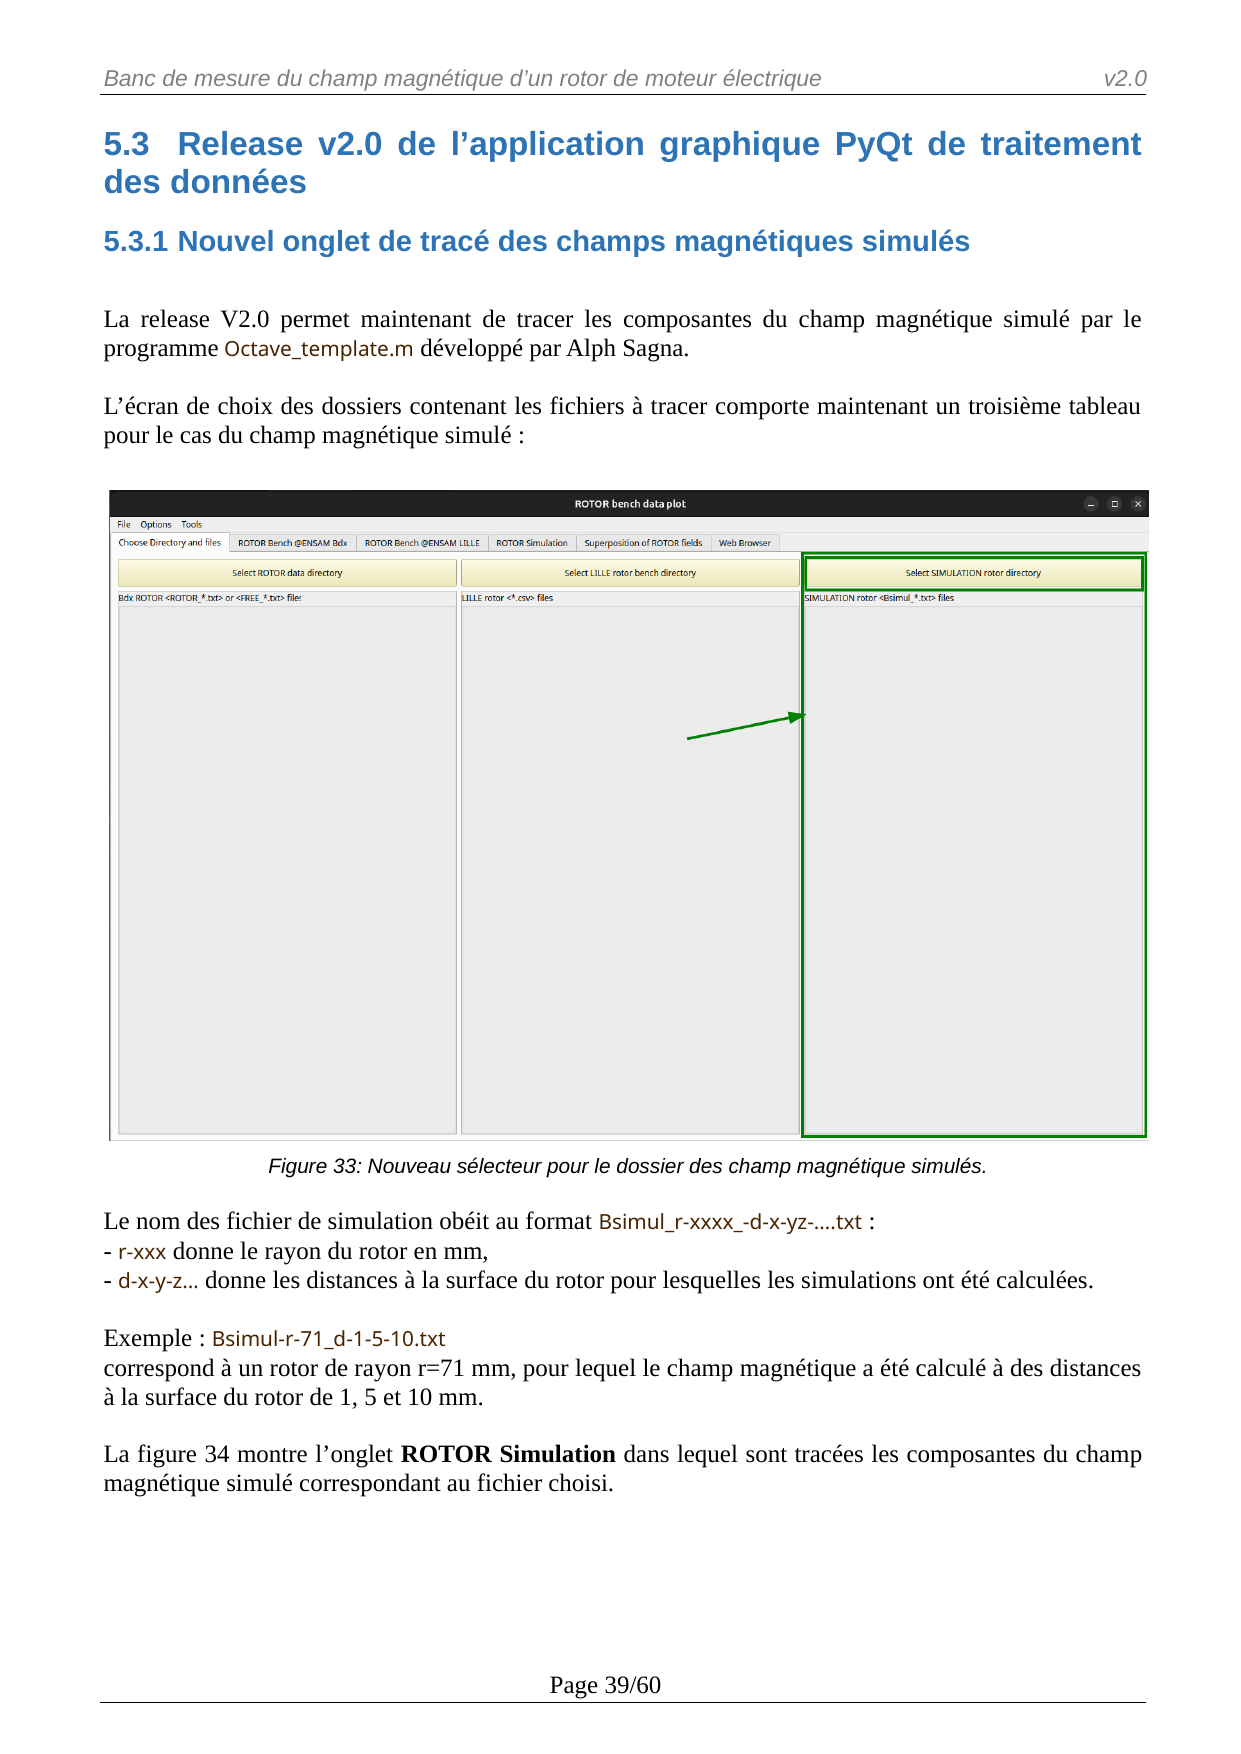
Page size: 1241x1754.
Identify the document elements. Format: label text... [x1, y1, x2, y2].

text Le nom des fichier de simulation obéit au format Bsimul_r-xxxx_-d-x-yz-….txt : [103, 1206, 1143, 1236]
text - d-x-y-z… donne les distances à la surface du rotor pour lesquelles les simulations ont été calculées. [103, 1265, 1143, 1295]
text correspond à un rotor de rayon r=71 mm, pour lequel le champ magnétique a été calculé à des distances à la surface du rotor de 1, 5 et 10 mm. [103, 1353, 1143, 1410]
subtitle Release v2.0 de l’application graphique PyQt de traitement des données [103, 124, 1143, 201]
text L’écran de choix des dossiers contenant les fichiers à tracer comporte maintenant un troisième tableau pour le cas du champ magnétique simulé : [103, 391, 1143, 449]
text Exemple : Bsimul-r-71_d-1-5-10.txt [103, 1323, 1143, 1353]
text La release V2.0 permet maintenant de tracer les composantes du champ magnétique simulé par le programme Octave_template.m développé par Alph Sagna. [103, 304, 1143, 362]
subtitle Nouvel onglet de tracé des champs magnétiques simulés [103, 224, 1143, 258]
picture [109, 490, 1149, 1141]
text - r-xxx donne le rayon du rotor en mm, [103, 1236, 1143, 1265]
text Figure 33: Nouveau sélecteur pour le dossier des champ magnétique simulés. [103, 490, 1154, 1177]
text La figure 34 montre l’onglet ROTOR Simulation dans lequel sont tracées les composantes du champ magnétique simulé correspondant au fichier choisi. [103, 1439, 1143, 1497]
